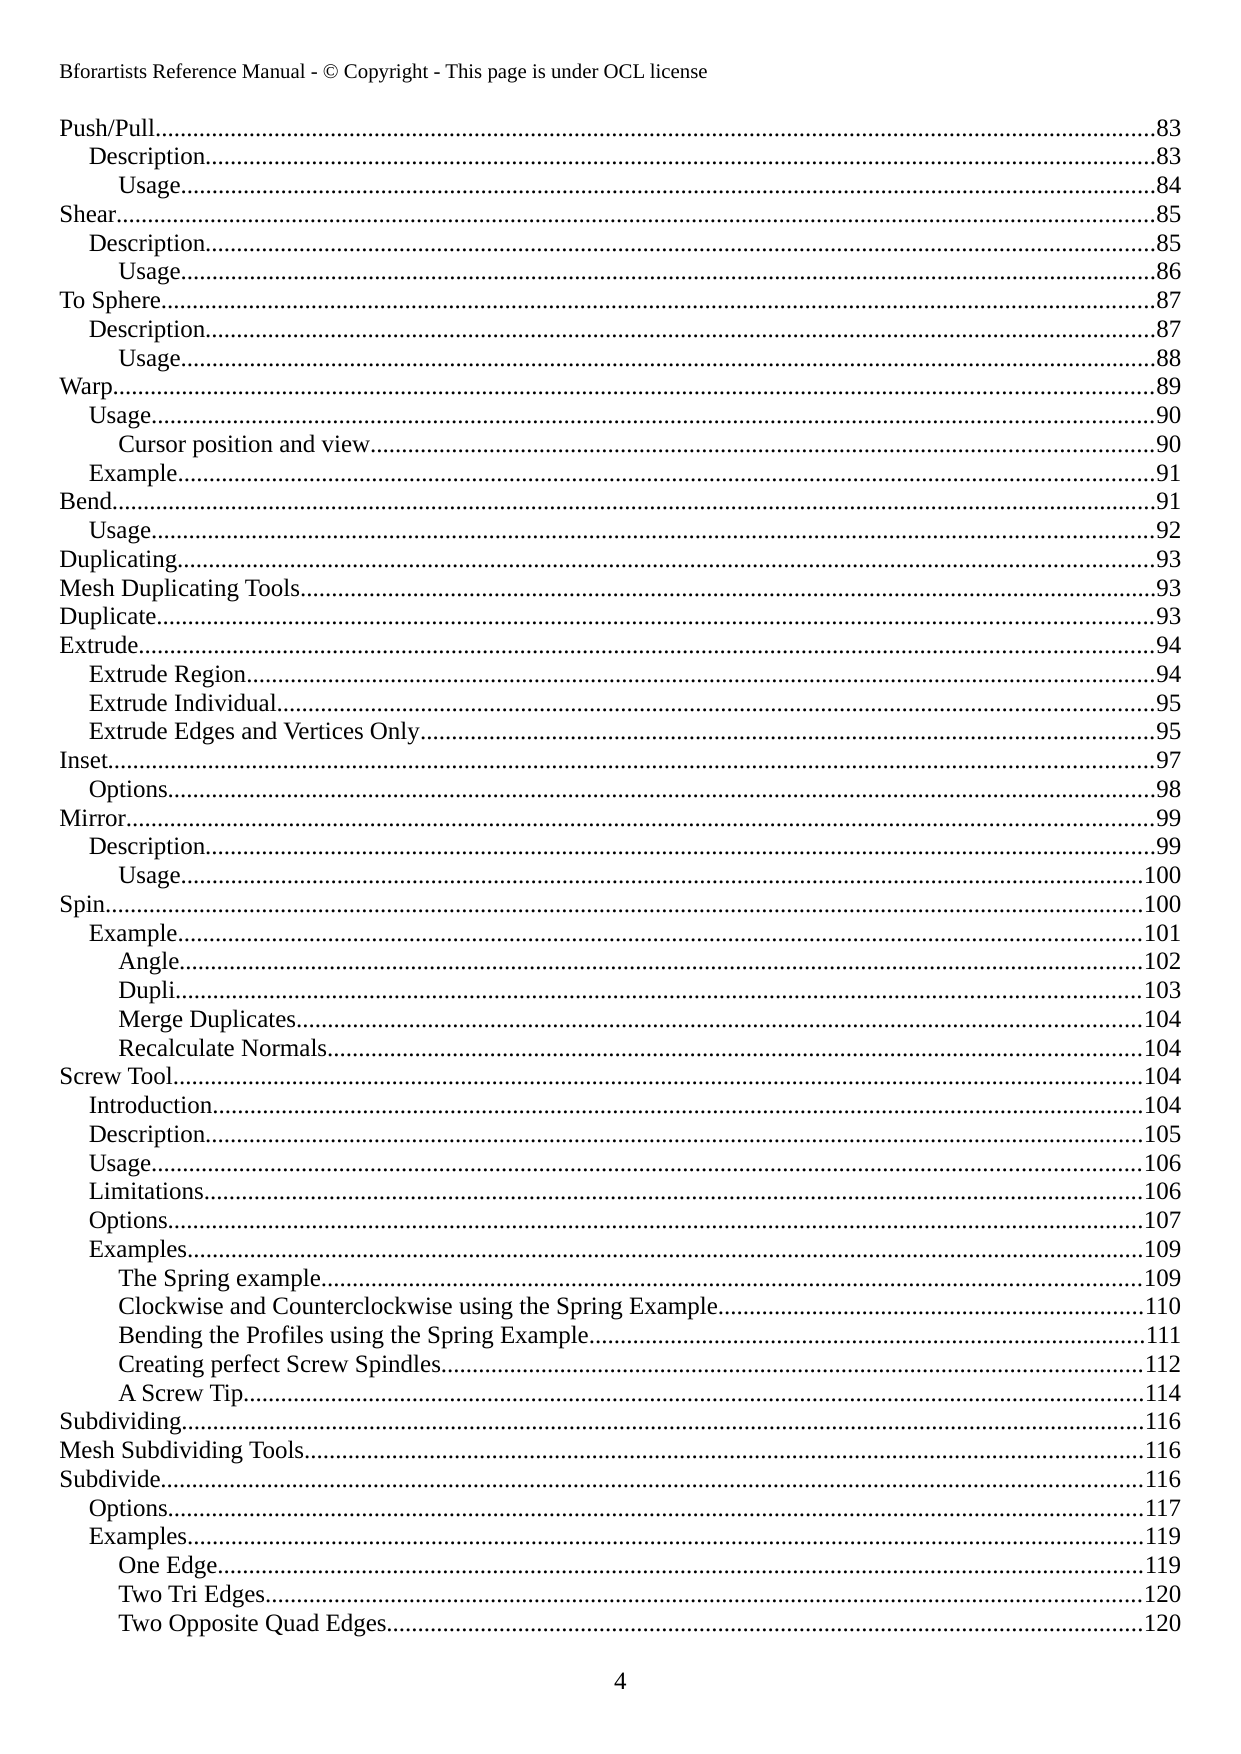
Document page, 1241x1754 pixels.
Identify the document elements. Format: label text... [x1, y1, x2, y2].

text Description 83 [88, 141, 1181, 170]
text The Spring example 109 [118, 1263, 1181, 1291]
text Creating perfect Screw Spindles 112 [118, 1349, 1181, 1378]
text Examples 109 [88, 1234, 1181, 1263]
text Usage 90 [88, 400, 1181, 429]
text Extrude 94 [59, 630, 1181, 659]
text Options 107 [88, 1205, 1181, 1234]
text Description 85 [88, 228, 1181, 256]
text Extrude Edges and Vertices Only 95 [88, 716, 1181, 745]
text Two Opposite Quad Edges 120 [118, 1608, 1181, 1636]
text Warp 89 [59, 371, 1181, 400]
text Usage 84 [118, 170, 1181, 199]
text Subdividing 116 [59, 1406, 1181, 1435]
text Mesh Subdividing Tools 116 [59, 1435, 1181, 1464]
text Example 91 [88, 458, 1181, 486]
text Mesh Duplicating Tools 93 [59, 573, 1181, 601]
text Usage 92 [88, 515, 1181, 544]
text Description 105 [88, 1119, 1181, 1148]
text Cursor position and view 90 [118, 429, 1181, 458]
text Push/Pull 83 [59, 113, 1181, 141]
text Usage 106 [88, 1148, 1181, 1176]
text Dupli 103 [118, 975, 1181, 1004]
text Clockwise and Counterclockwise using the Spring Example 110 [118, 1291, 1181, 1320]
text Description 87 [88, 314, 1181, 343]
text Introduction 104 [88, 1090, 1181, 1119]
text Duplicate 93 [59, 601, 1181, 630]
text Inset 97 [59, 745, 1181, 774]
text Usage 100 [118, 860, 1181, 889]
text Usage 86 [118, 256, 1181, 285]
text Description 99 [88, 831, 1181, 860]
text Angle 102 [118, 946, 1181, 975]
text Screw Tool 104 [59, 1061, 1181, 1090]
text Examples 119 [88, 1521, 1181, 1550]
text Subdivide 116 [59, 1464, 1181, 1493]
text Extrude Region 94 [88, 659, 1181, 688]
text Duplicating 93 [59, 544, 1181, 573]
text Limitations 106 [88, 1176, 1181, 1205]
text To Sphere 87 [59, 285, 1181, 314]
text Options 98 [88, 774, 1181, 803]
text Recalculate Normals 104 [118, 1033, 1181, 1061]
text Shear 85 [59, 199, 1181, 228]
text Usage 88 [118, 343, 1181, 371]
text Bend 91 [59, 486, 1181, 515]
text Merge Duplicates 104 [118, 1004, 1181, 1033]
text Options 117 [88, 1493, 1181, 1521]
text Extrude Individual 95 [88, 688, 1181, 716]
text A Screw Tip 114 [118, 1378, 1181, 1406]
text Two Tri Edges 120 [118, 1579, 1181, 1608]
text Spin 100 [59, 889, 1181, 918]
text Mirror 99 [59, 803, 1181, 831]
text Example 101 [88, 918, 1181, 946]
text One Edge 119 [118, 1550, 1181, 1579]
text Bending the Profiles using the Spring Example 111 [118, 1320, 1181, 1349]
